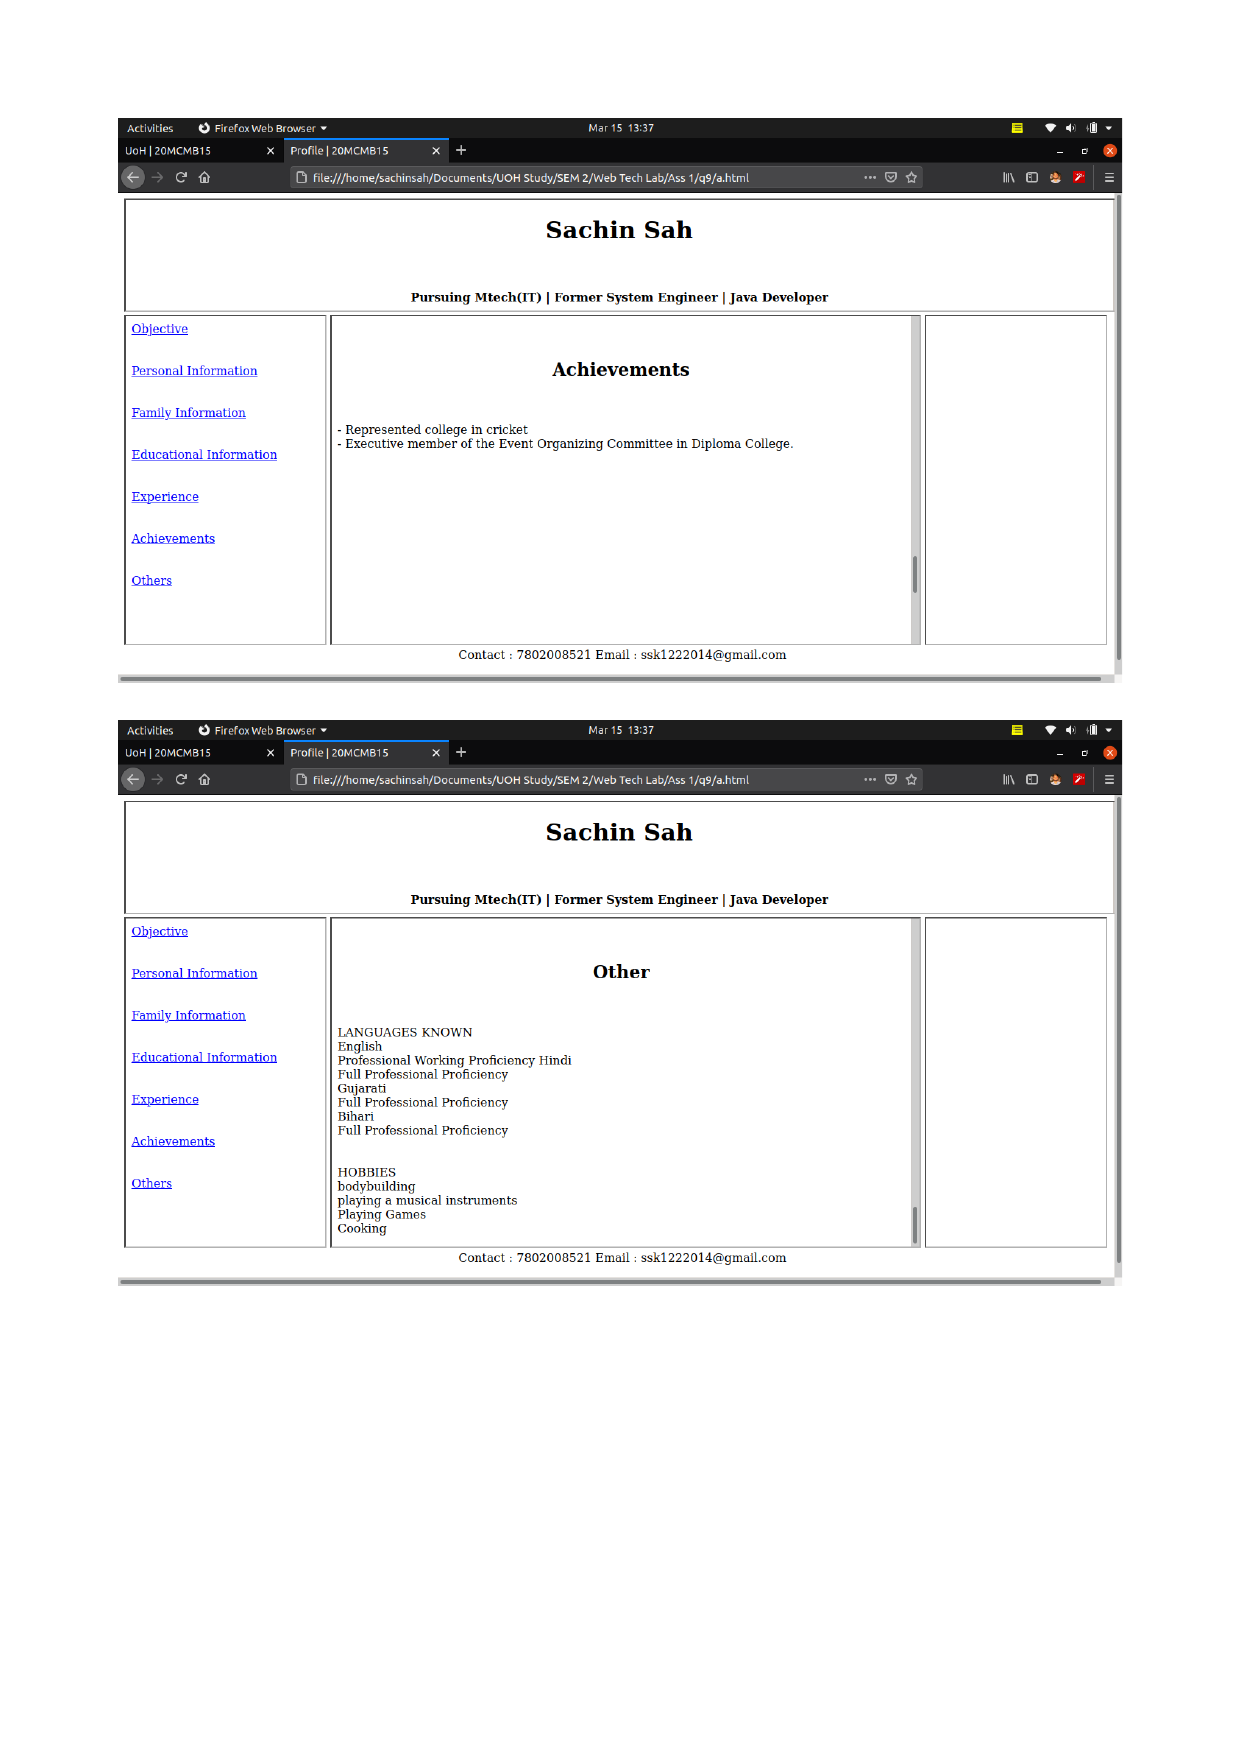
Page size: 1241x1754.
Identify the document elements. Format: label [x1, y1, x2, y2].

picture [118, 118, 1123, 683]
picture [118, 720, 1123, 1286]
